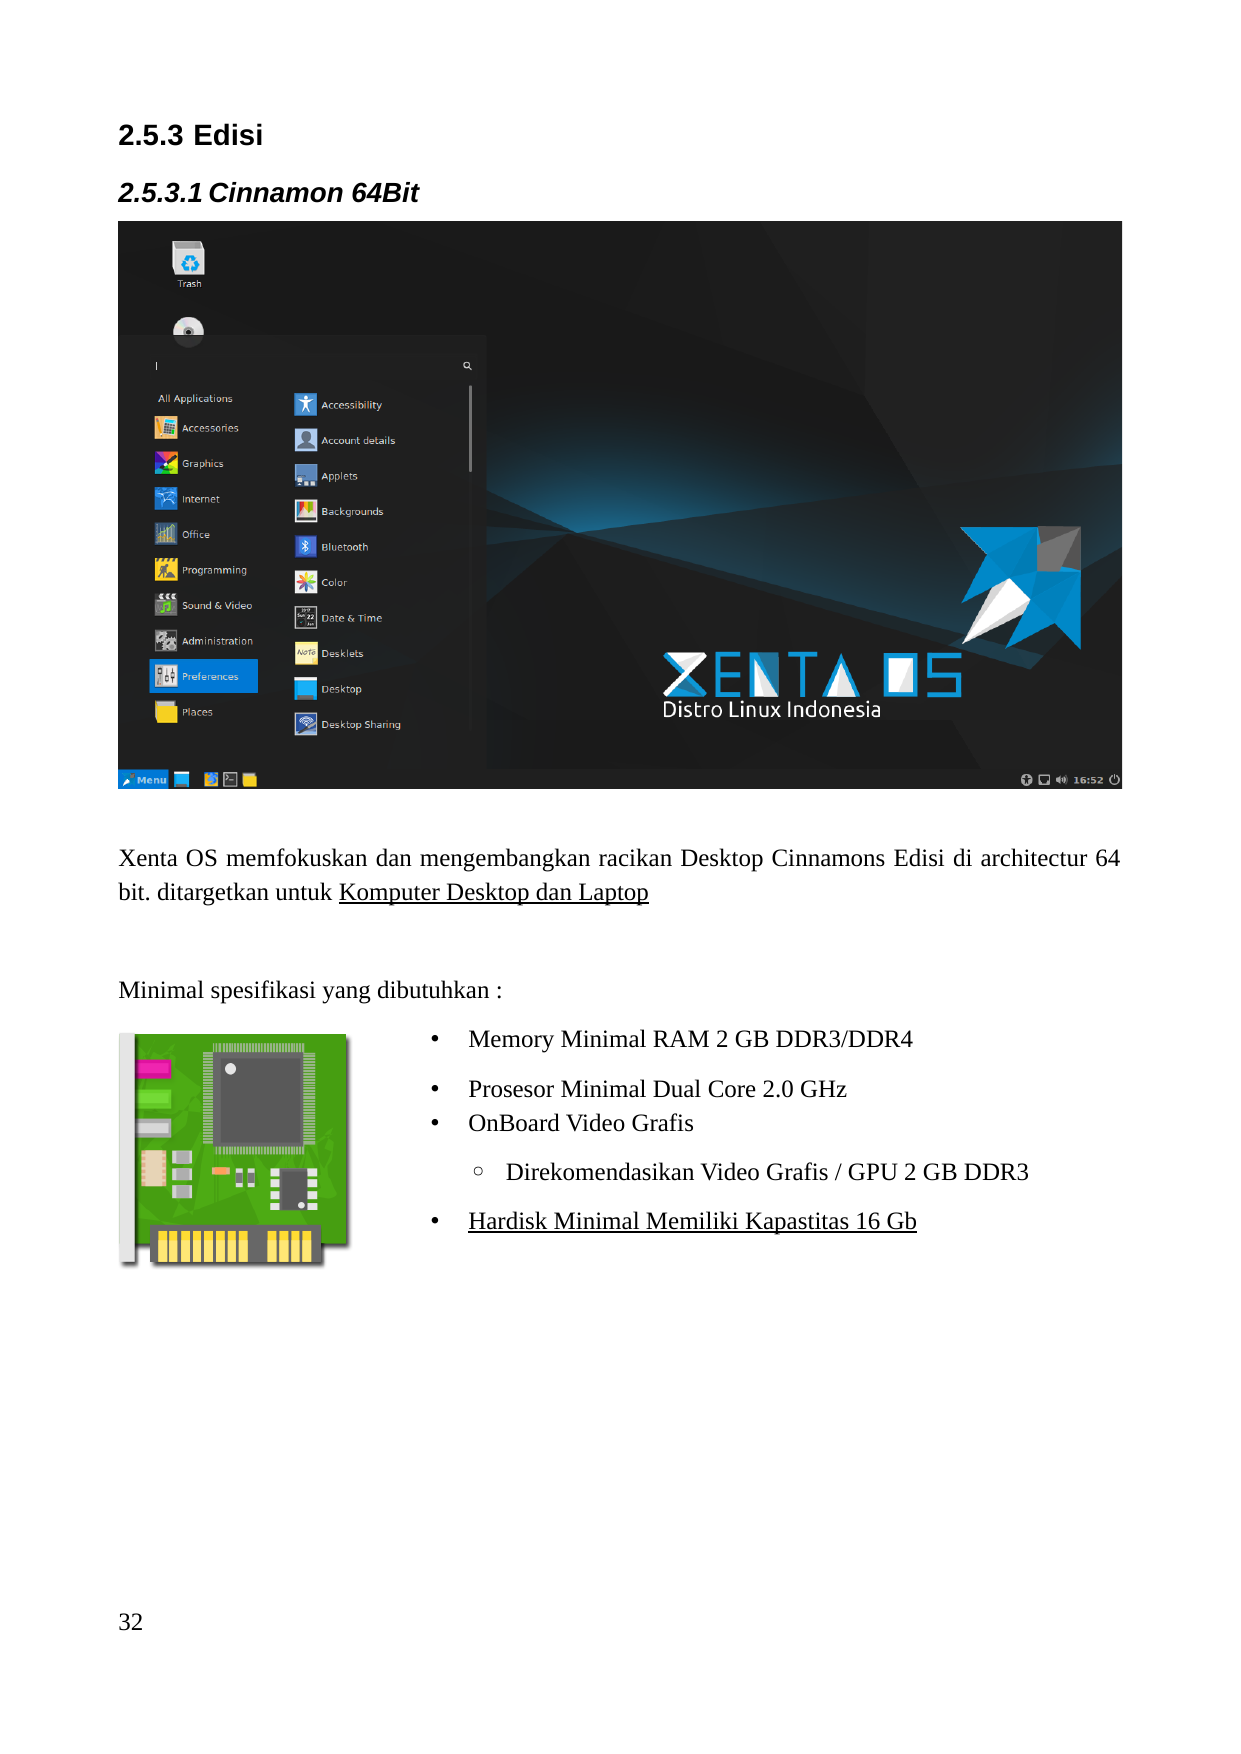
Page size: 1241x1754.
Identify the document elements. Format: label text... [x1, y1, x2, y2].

text Minimal spesifikasi yang dibutuhkan : [118, 976, 1122, 1004]
list Hardisk Minimal Memiliki Kapastitas 16 Gb [356, 1206, 1122, 1235]
text Xenta OS memfokuskan dan mengembangkan racikan Desktop Cinnamons Edisi di architectur 64 bit. ditargetkan untuk Komputer Desktop dan Laptop [118, 843, 1122, 906]
subtitle Cinnamon 64Bit [118, 177, 1122, 209]
list OnBoard Video Grafis [356, 1108, 1122, 1137]
subtitle Edisi [118, 118, 1122, 152]
list Memory Minimal RAM 2 GB DDR3/DDR4 [356, 1024, 1122, 1053]
list Prosesor Minimal Dual Core 2.0 GHz [356, 1074, 1122, 1102]
picture [118, 221, 1123, 789]
list Direkomendasikan Video Grafis / GPU 2 GB DDR3 [356, 1157, 1122, 1186]
picture [108, 1024, 356, 1272]
